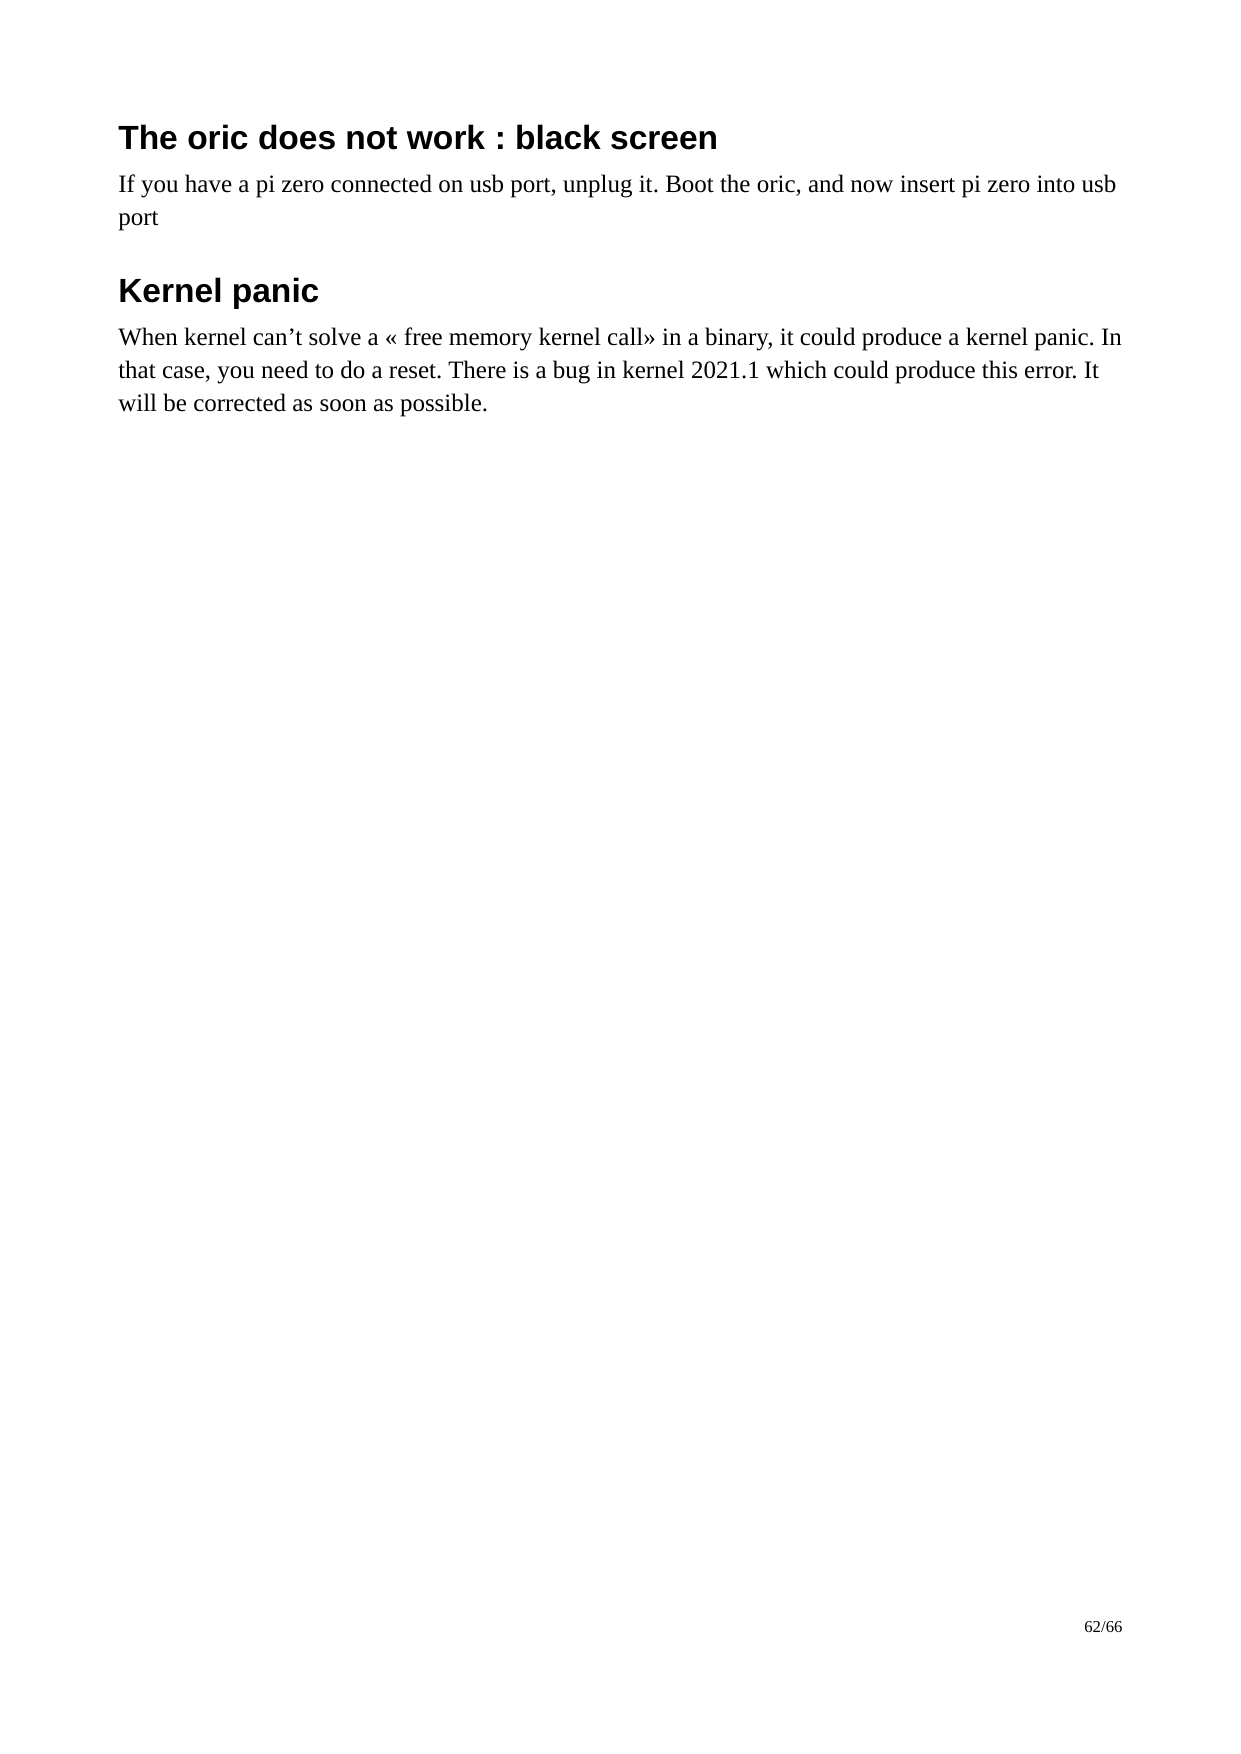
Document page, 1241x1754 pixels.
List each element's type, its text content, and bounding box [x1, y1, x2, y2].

text When kernel can’t solve a « free memory kernel call» in a binary, it could produce a kernel panic. In that case, you need to do a reset. There is a bug in kernel 2021.1 which could produce this error. It will be corrected as soon as possible. [118, 322, 1122, 417]
text If you have a pi zero connected on usb port, unplug it. Boot the oric, and now insert pi zero into usb port [118, 169, 1122, 231]
subtitle The oric does not work : black screen [118, 118, 1122, 157]
subtitle Kernel panic [118, 271, 1122, 309]
